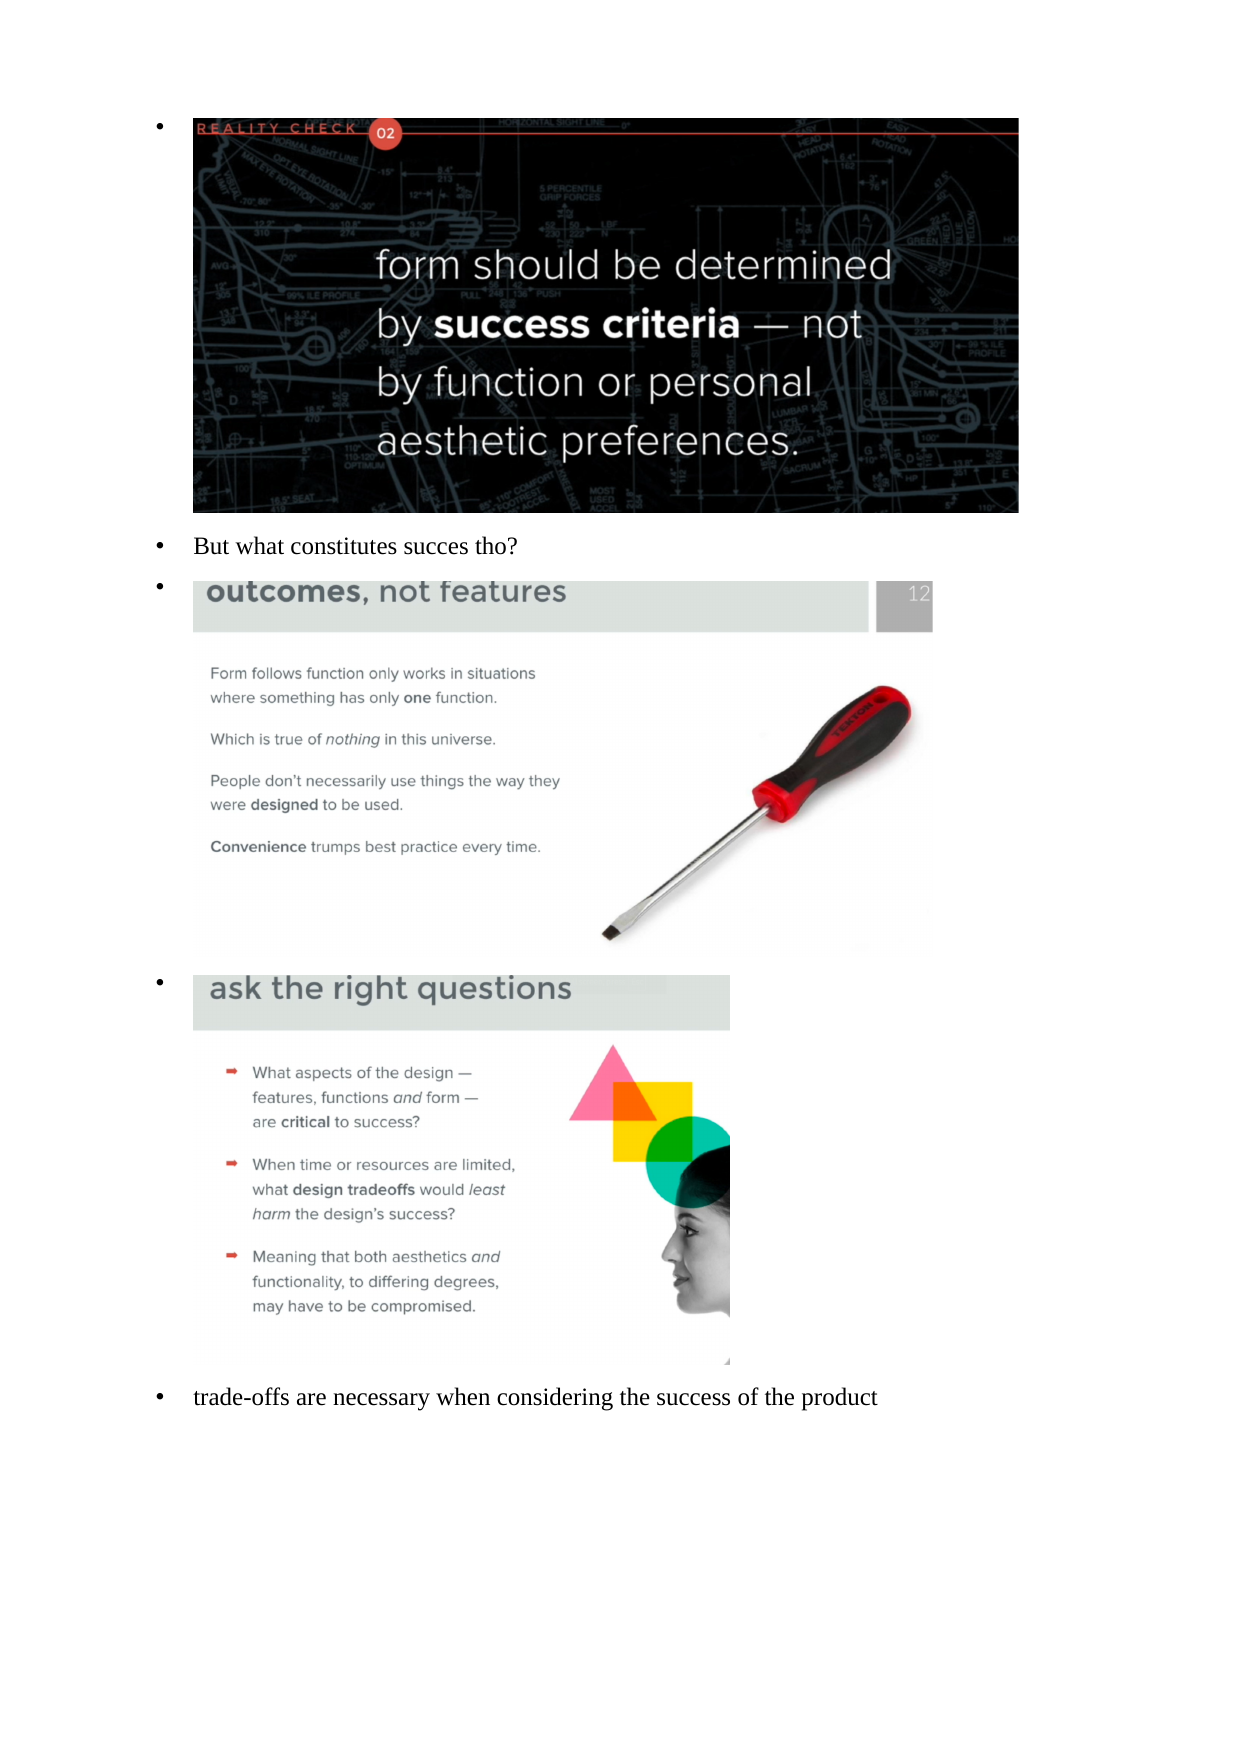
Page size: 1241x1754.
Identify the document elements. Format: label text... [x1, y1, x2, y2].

list But what constitutes succes tho? [156, 531, 1122, 560]
picture [193, 118, 1019, 513]
list trade-offs are necessary when considering the success of the product [156, 1382, 1122, 1411]
picture [193, 975, 730, 1365]
picture [193, 581, 933, 957]
